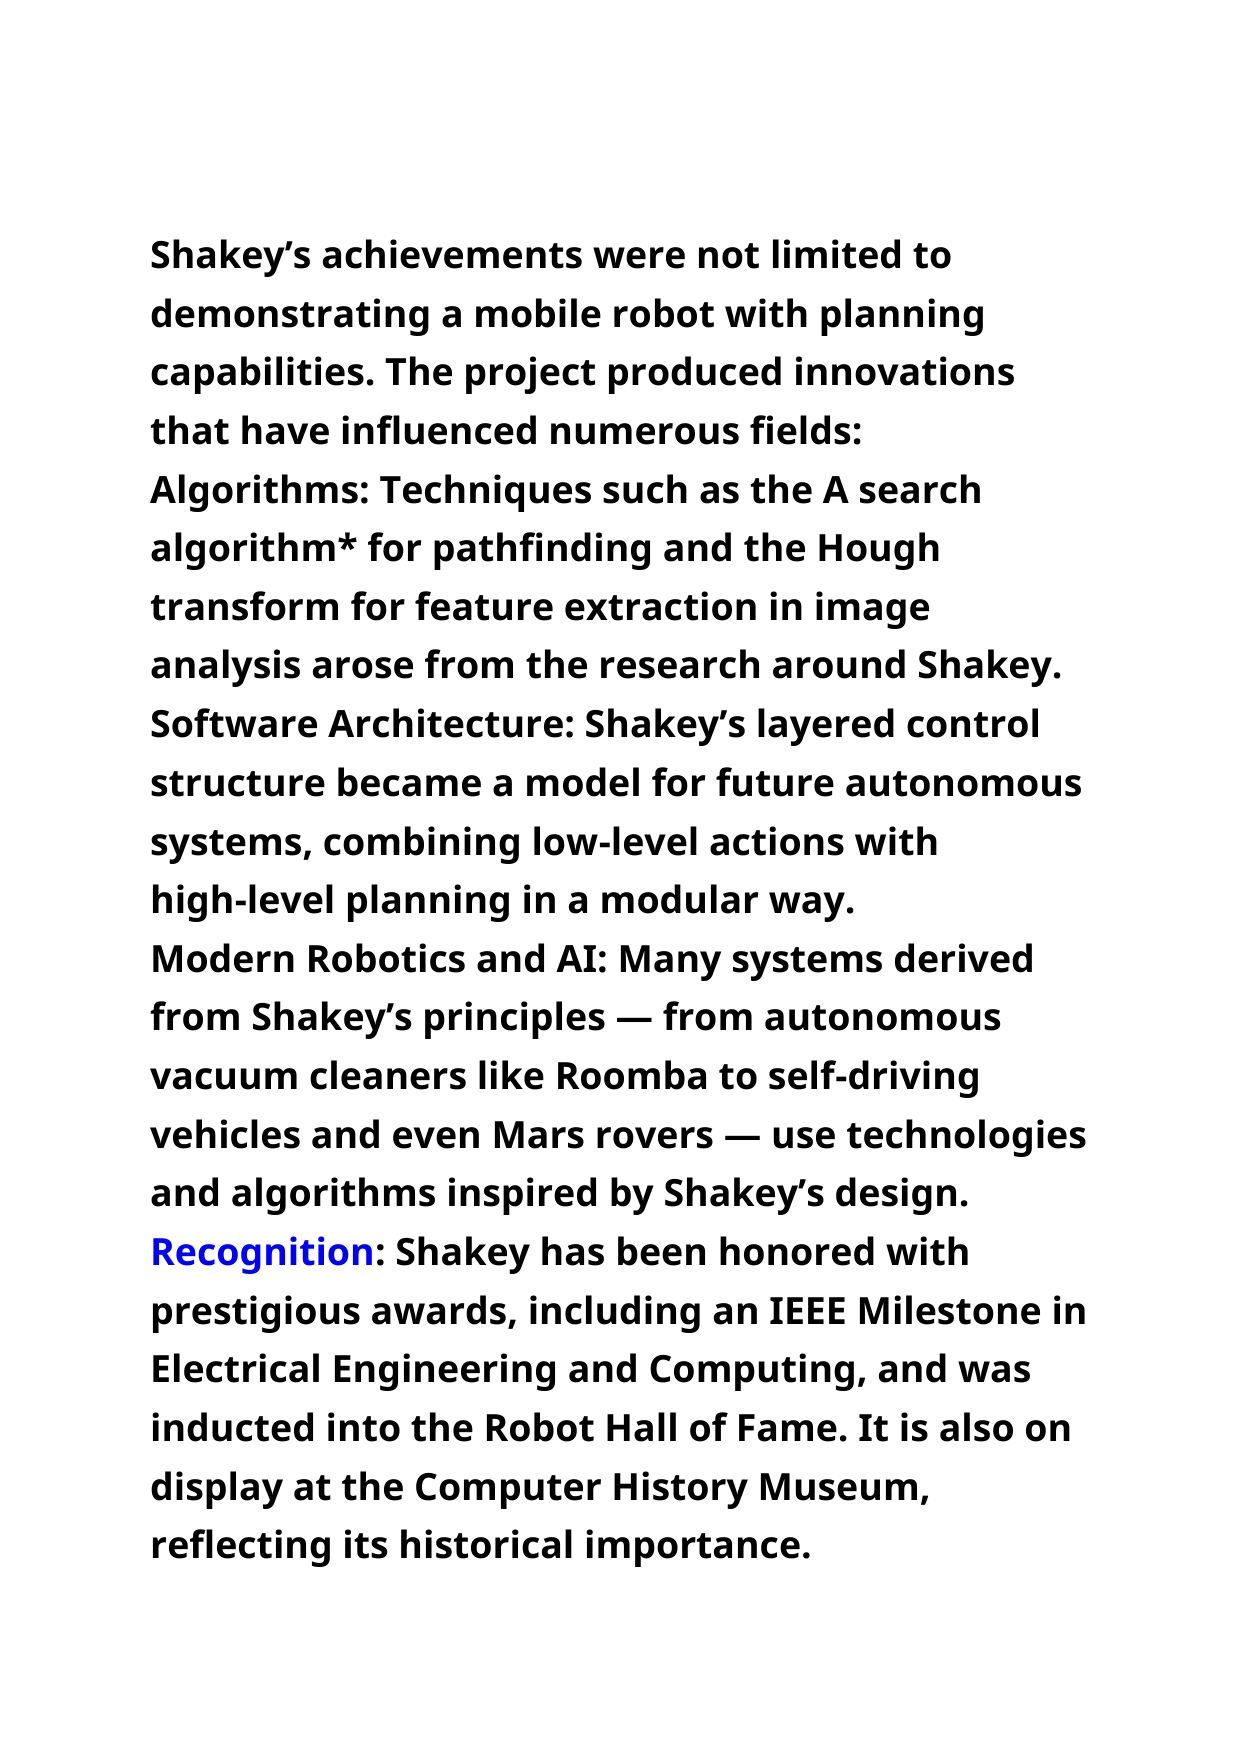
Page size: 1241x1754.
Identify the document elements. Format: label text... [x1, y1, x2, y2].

text Recognition: Shakey has been honored with prestigious awards, including an IEEE Milestone in Electrical Engineering and Computing, and was inducted into the Robot Hall of Fame. It is also on display at the Computer History Museum, reflecting its historical importance. [150, 1225, 1090, 1569]
text Modern Robotics and AI: Many systems derived from Shakey’s principles — from autonomous vacuum cleaners like Roomba to self‑driving vehicles and even Mars rovers — use technologies and algorithms inspired by Shakey’s design. [150, 932, 1090, 1218]
text Algorithms: Techniques such as the A search algorithm* for pathfinding and the Hough transform for feature extraction in image analysis arose from the research around Shakey. [150, 463, 1090, 690]
text Software Architecture: Shakey’s layered control structure became a model for future autonomous systems, combining low‑level actions with high‑level planning in a modular way. [150, 697, 1090, 924]
text Shakey’s achievements were not limited to demonstrating a mobile robot with planning capabilities. The project produced innovations that have influenced numerous fields: [150, 228, 1090, 455]
